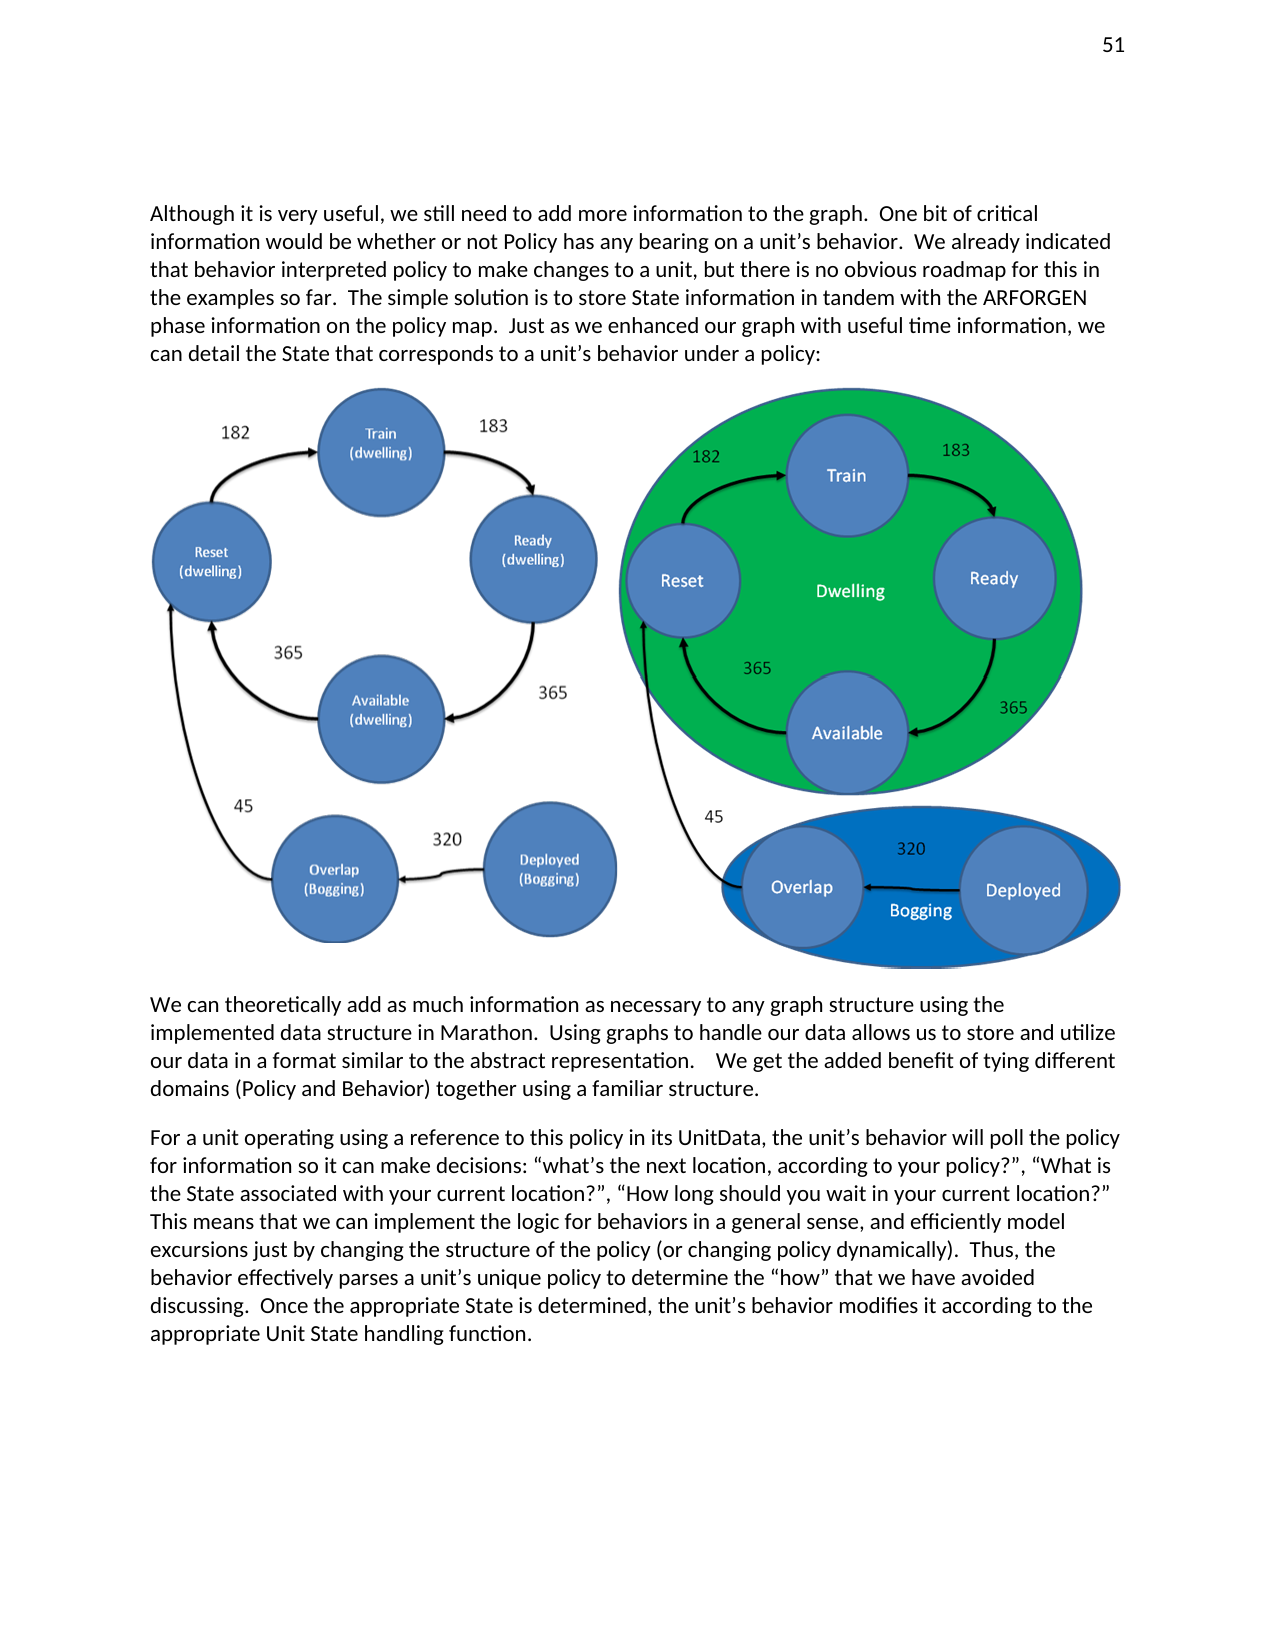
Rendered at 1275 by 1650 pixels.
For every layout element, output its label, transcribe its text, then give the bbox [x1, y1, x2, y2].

text We can theoretically add as much information as necessary to any graph structure using the implemented data structure in Marathon. Using graphs to handle our data allows us to store and utilize our data in a format similar to the abstract representation. We get the added benefit of tying different domains (Policy and Behavior) together using a familiar structure. [150, 990, 1125, 1102]
text Although it is very useful, we still need to add more information to the graph. One bit of critical information would be whether or not Policy has any bearing on a unit’s behavior. We already indicated that behavior interpreted policy to make changes to a unit, but there is no obvious roadmap for this in the examples so far. The simple solution is to store State information in tandem with the ARFORGEN phase information on the policy map. Just as we enhanced our graph with useful time information, we can detail the State that corresponds to a unit’s behavior under a policy: [150, 199, 1125, 367]
text For a unit operating using a reference to this policy in its UnitData, the unit’s behavior will poll the policy for information so it can make decisions: “what’s the next location, according to your policy?”, “What is the State associated with your current location?”, “How long should you wait in your current location?” This means that we can implement the logic for behaviors in a general sense, and efficiently model excursions just by changing the structure of the policy (or changing policy dynamically). Thus, the behavior effectively parses a unit’s unique policy to determine the “how” that we have avoided discussing. Once the appropriate State is determined, the unit’s behavior modifies it according to the appropriate Unit State handling function. [150, 1123, 1125, 1347]
